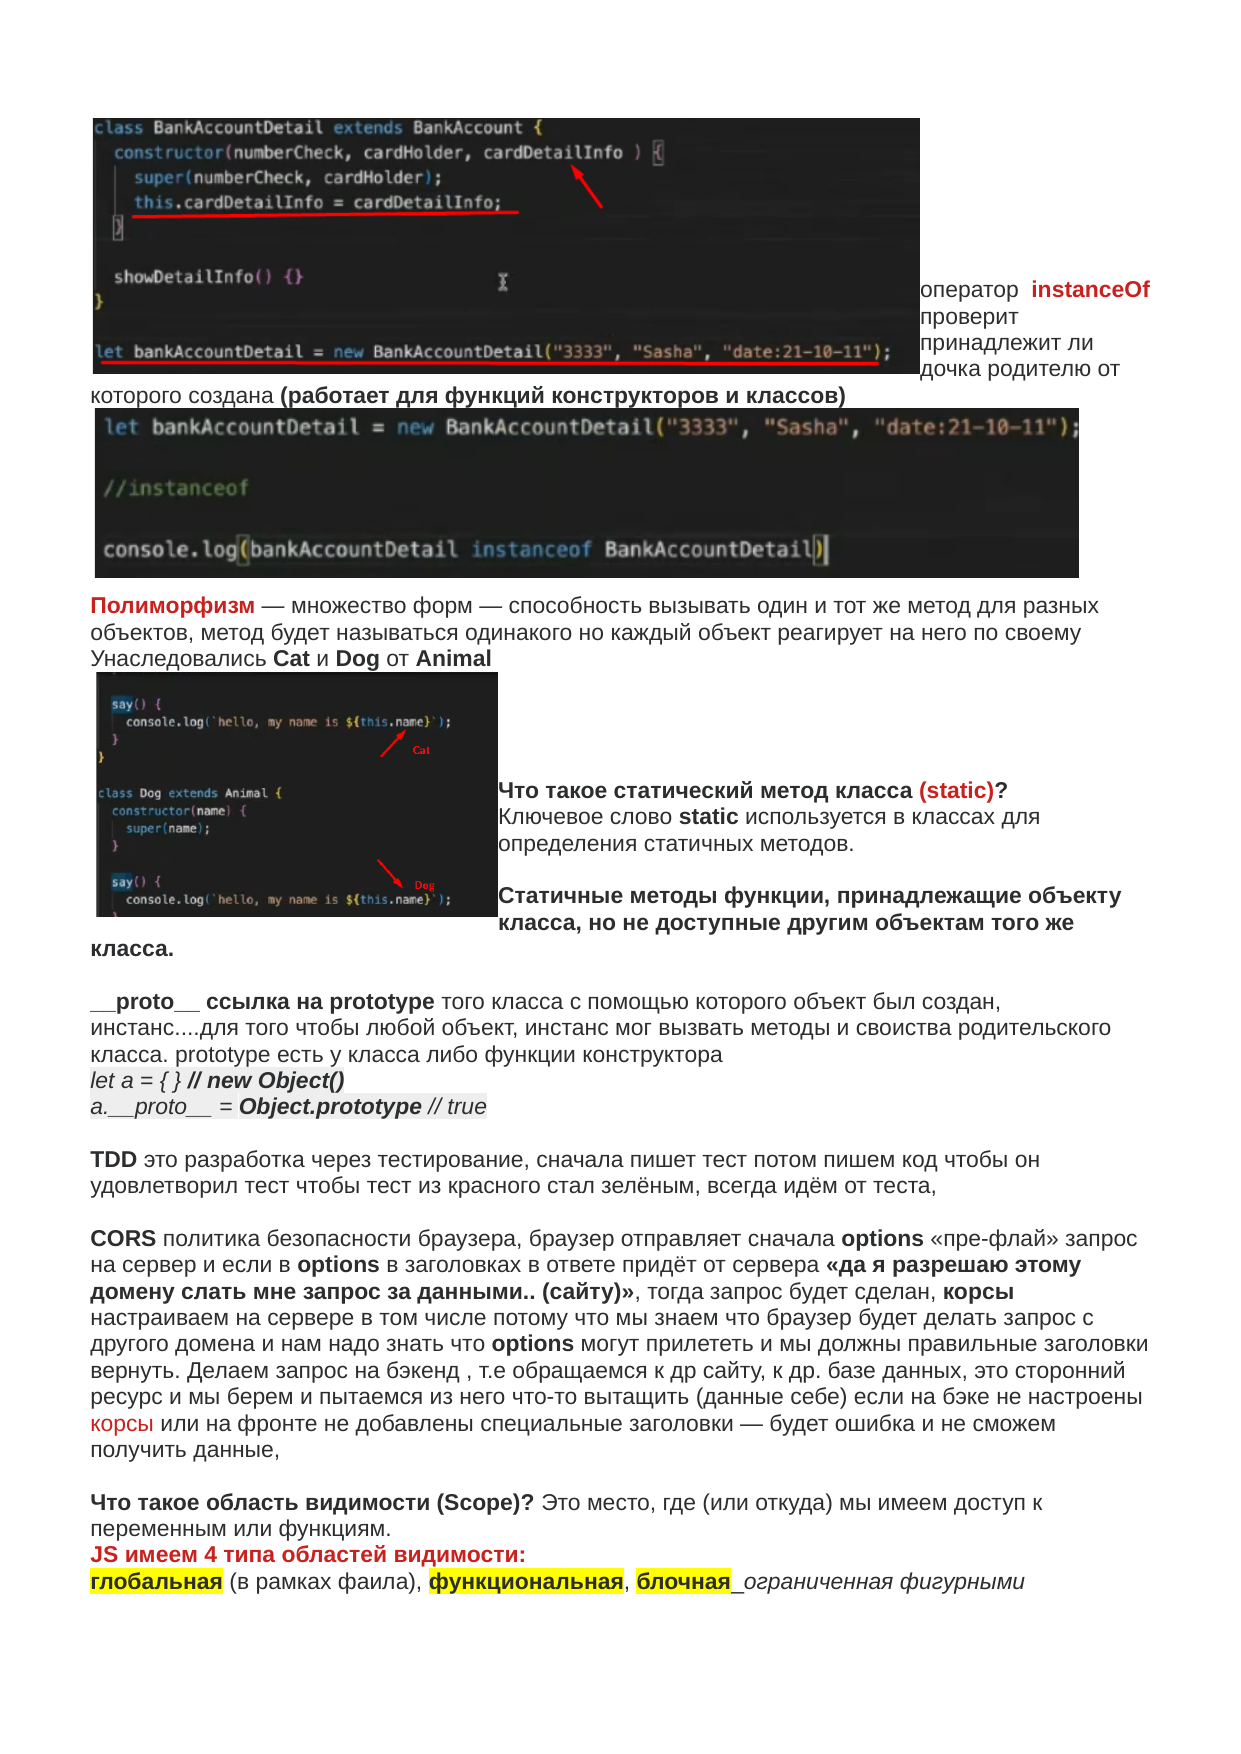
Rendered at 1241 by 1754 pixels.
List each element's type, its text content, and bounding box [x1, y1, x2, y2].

text Что такое статический метод класса (static)? [498, 777, 1150, 803]
text проверит принадлежит ли дочка родителю от которого создана (работает для функций конструкторов и классов) [90, 303, 1150, 408]
text Унаследовались Cat и Dog от Animal [90, 645, 1150, 672]
text Полиморфизм — множество форм — способность вызывать один и тот же метод для разных объектов, метод будет называться одинакого но каждый объект реагирует на него по своему [90, 592, 1150, 645]
text Ключевое слово static используется в классах для определения статичных методов. [498, 803, 1150, 856]
text TDD это разработка через тестирование, сначала пишет тест потом пишем код чтобы он удовлетворил тест чтобы тест из красного стал зелёным, всегда идём от теста, [90, 1146, 1150, 1199]
text a.__proto__ = Object.prototype // true [90, 1093, 1150, 1119]
picture [96, 672, 498, 917]
text оператор instanceOf [920, 276, 1150, 303]
text CORS политика безопасности браузера, браузер отправляет сначала options «пре-флай» запрос на сервер и если в options в заголовках в ответе придёт от сервера «да я разрешаю этому домену слать мне запрос за данными.. (сайту)», тогда запрос будет сделан, корсы настраиваем на сервере в том числе потому что мы знаем что браузер будет делать запрос с другого домена и нам надо знать что options могут прилететь и мы должны правильные заголовки вернуть. Делаем запрос на бэкенд , т.е обращаемся к др сайту, к др. базе данных, это сторонний ресурс и мы берем и пытаемся из него что-то вытащить (данные себе) если на бэке не настроены корсы или на фронте не добавлены специальные заголовки — будет ошибка и не сможем получить данные, [90, 1225, 1150, 1462]
text __proto__ ссылка на prototype того класса с помощью которого объект был создан, инстанс....для того чтобы любой объект, инстанс мог вызвать методы и своиства родительского класса. prototype есть у класса либо функции конструктора [90, 988, 1150, 1067]
text Статичные методы функции, принадлежащие объекту класса, но не доступные другим объектам того же класса. [90, 882, 1150, 961]
picture [94, 408, 1079, 578]
text Что такое область видимости (Scope)? Это место, где (или откуда) мы имеем доступ к переменным или функциям. JS имеем 4 типа областей видимости: глобальная (в рамках фаила), функциональная, блочная_ограниченная фигурными [90, 1488, 1150, 1594]
text let a = { } // new Object() [90, 1067, 1150, 1093]
picture [92, 118, 920, 374]
